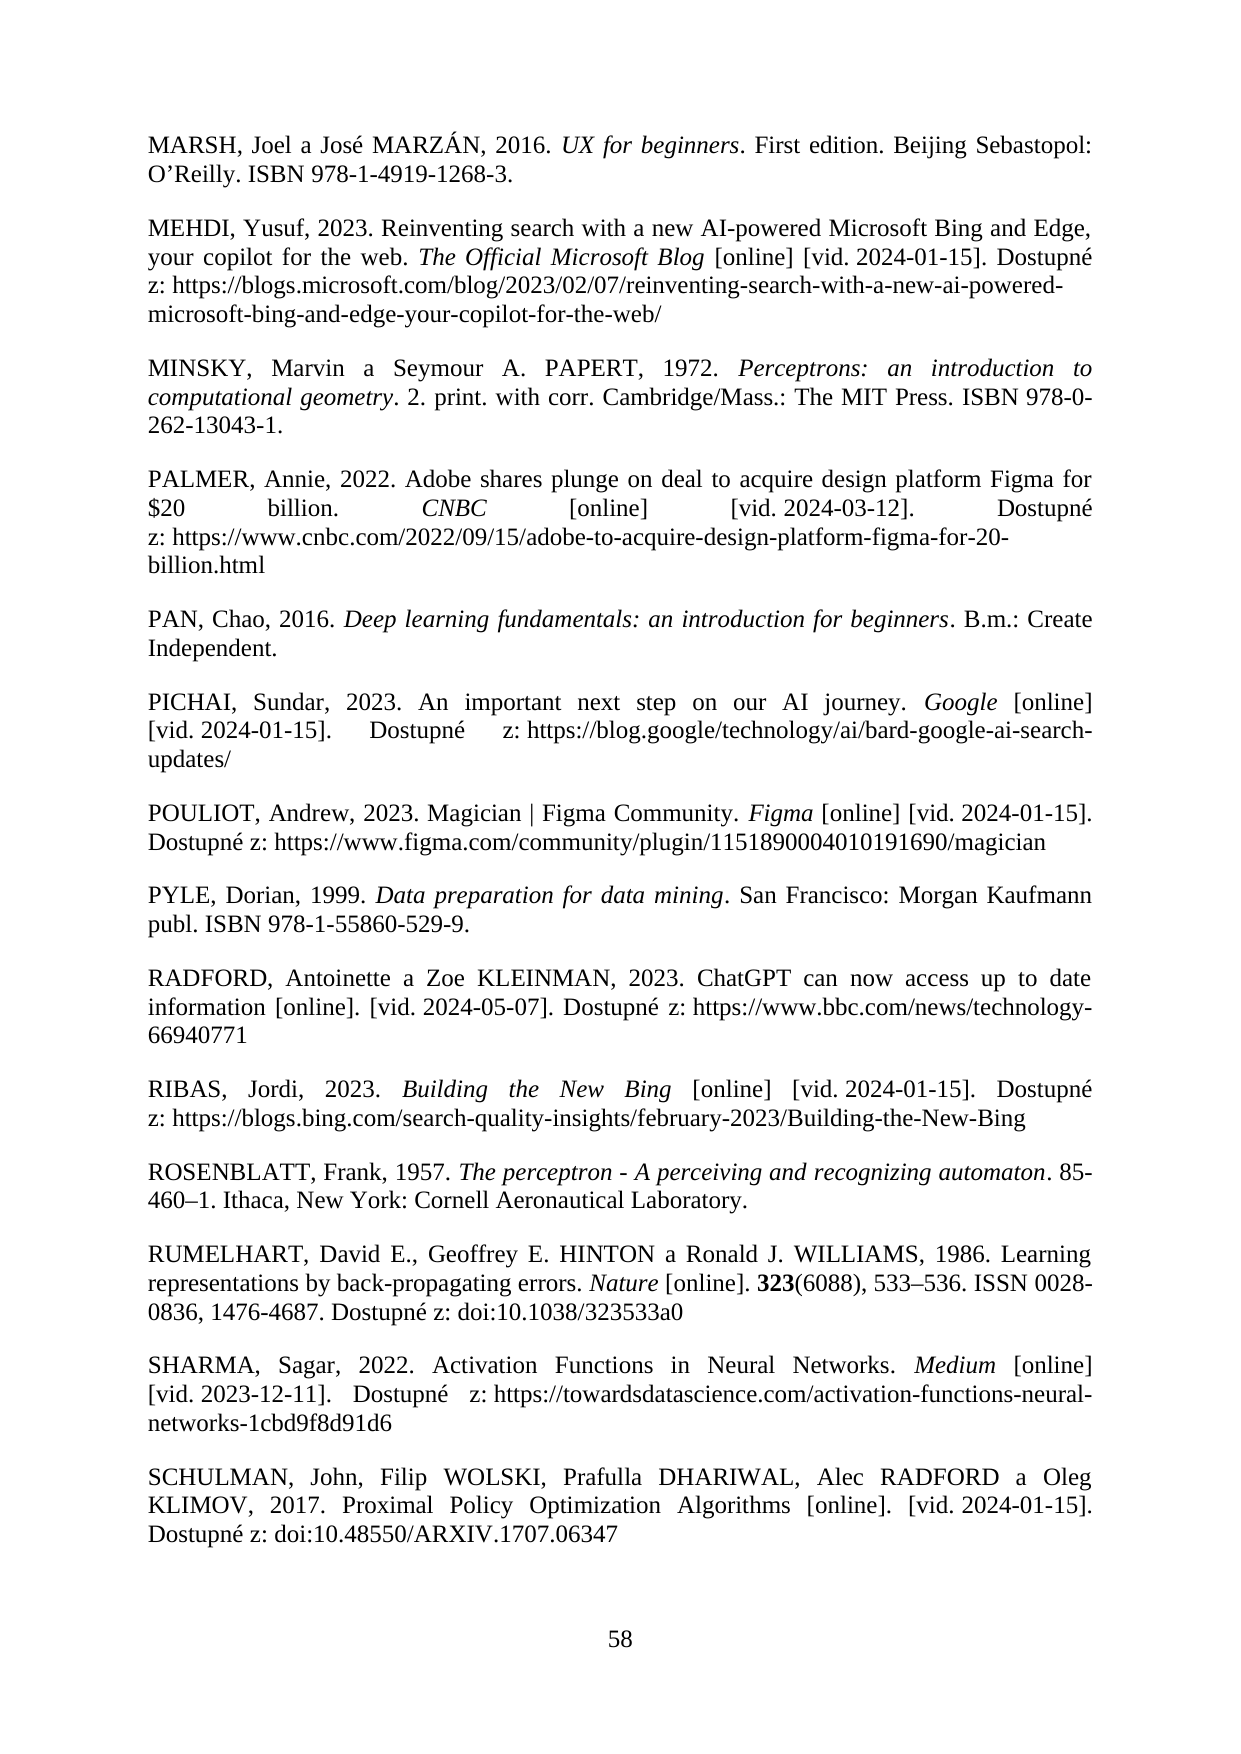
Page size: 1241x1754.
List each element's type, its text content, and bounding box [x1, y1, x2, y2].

text PAN, Chao, 2016. Deep learning fundamentals: an introduction for beginners. B.m.: Create Independent. [148, 604, 1092, 662]
text SCHULMAN, John, Filip WOLSKI, Prafulla DHARIWAL, Alec RADFORD a Oleg KLIMOV, 2017. Proximal Policy Optimization Algorithms [online]. [vid. 2024-01-15]. Dostupné z: doi:10.48550/ARXIV.1707.06347 [148, 1462, 1092, 1548]
text PICHAI, Sundar, 2023. An important next step on our AI journey. Google [online] [vid. 2024-01-15]. Dostupné z: https://blog.google/technology/ai/bard-google-ai-search-updates/ [148, 687, 1092, 773]
text RADFORD, Antoinette a Zoe KLEINMAN, 2023. ChatGPT can now access up to date information [online]. [vid. 2024-05-07]. Dostupné z: https://www.bbc.com/news/technology-66940771 [148, 963, 1092, 1049]
text RIBAS, Jordi, 2023. Building the New Bing [online] [vid. 2024-01-15]. Dostupné z: https://blogs.bing.com/search-quality-insights/february-2023/Building-the-New-Bing [148, 1074, 1092, 1132]
text ROSENBLATT, Frank, 1957. The perceptron - A perceiving and recognizing automaton. 85-460–1. Ithaca, New York: Cornell Aeronautical Laboratory. [148, 1157, 1092, 1214]
text PYLE, Dorian, 1999. Data preparation for data mining. San Francisco: Morgan Kaufmann publ. ISBN 978-1-55860-529-9. [148, 880, 1092, 938]
text SHARMA, Sagar, 2022. Activation Functions in Neural Networks. Medium [online] [vid. 2023-12-11]. Dostupné z: https://towardsdatascience.com/activation-functions-neural-networks-1cbd9f8d91d6 [148, 1350, 1092, 1437]
text MARSH, Joel a José MARZÁN, 2016. UX for beginners. First edition. Beijing Sebastopol: O’Reilly. ISBN 978-1-4919-1268-3. [148, 130, 1092, 188]
text POULIOT, Andrew, 2023. Magician | Figma Community. Figma [online] [vid. 2024-01-15]. Dostupné z: https://www.figma.com/community/plugin/1151890004010191690/magician [148, 798, 1092, 855]
text RUMELHART, David E., Geoffrey E. HINTON a Ronald J. WILLIAMS, 1986. Learning representations by back-propagating errors. Nature [online]. 323(6088), 533–536. ISSN 0028-0836, 1476-4687. Dostupné z: doi:10.1038/323533a0 [148, 1239, 1092, 1325]
text MEHDI, Yusuf, 2023. Reinventing search with a new AI-powered Microsoft Bing and Edge, your copilot for the web. The Official Microsoft Blog [online] [vid. 2024-01-15]. Dostupné z: https://blogs.microsoft.com/blog/2023/02/07/reinventing-search-with-a-new-ai-powered-microsoft-bing-and-edge-your-copilot-for-the-web/ [148, 213, 1092, 328]
text MINSKY, Marvin a Seymour A. PAPERT, 1972. Perceptrons: an introduction to computational geometry. 2. print. with corr. Cambridge/Mass.: The MIT Press. ISBN 978-0-262-13043-1. [148, 353, 1092, 439]
text PALMER, Annie, 2022. Adobe shares plunge on deal to acquire design platform Figma for $20 billion. CNBC [online] [vid. 2024-03-12]. Dostupné z: https://www.cnbc.com/2022/09/15/adobe-to-acquire-design-platform-figma-for-20-billion.html [148, 464, 1092, 579]
